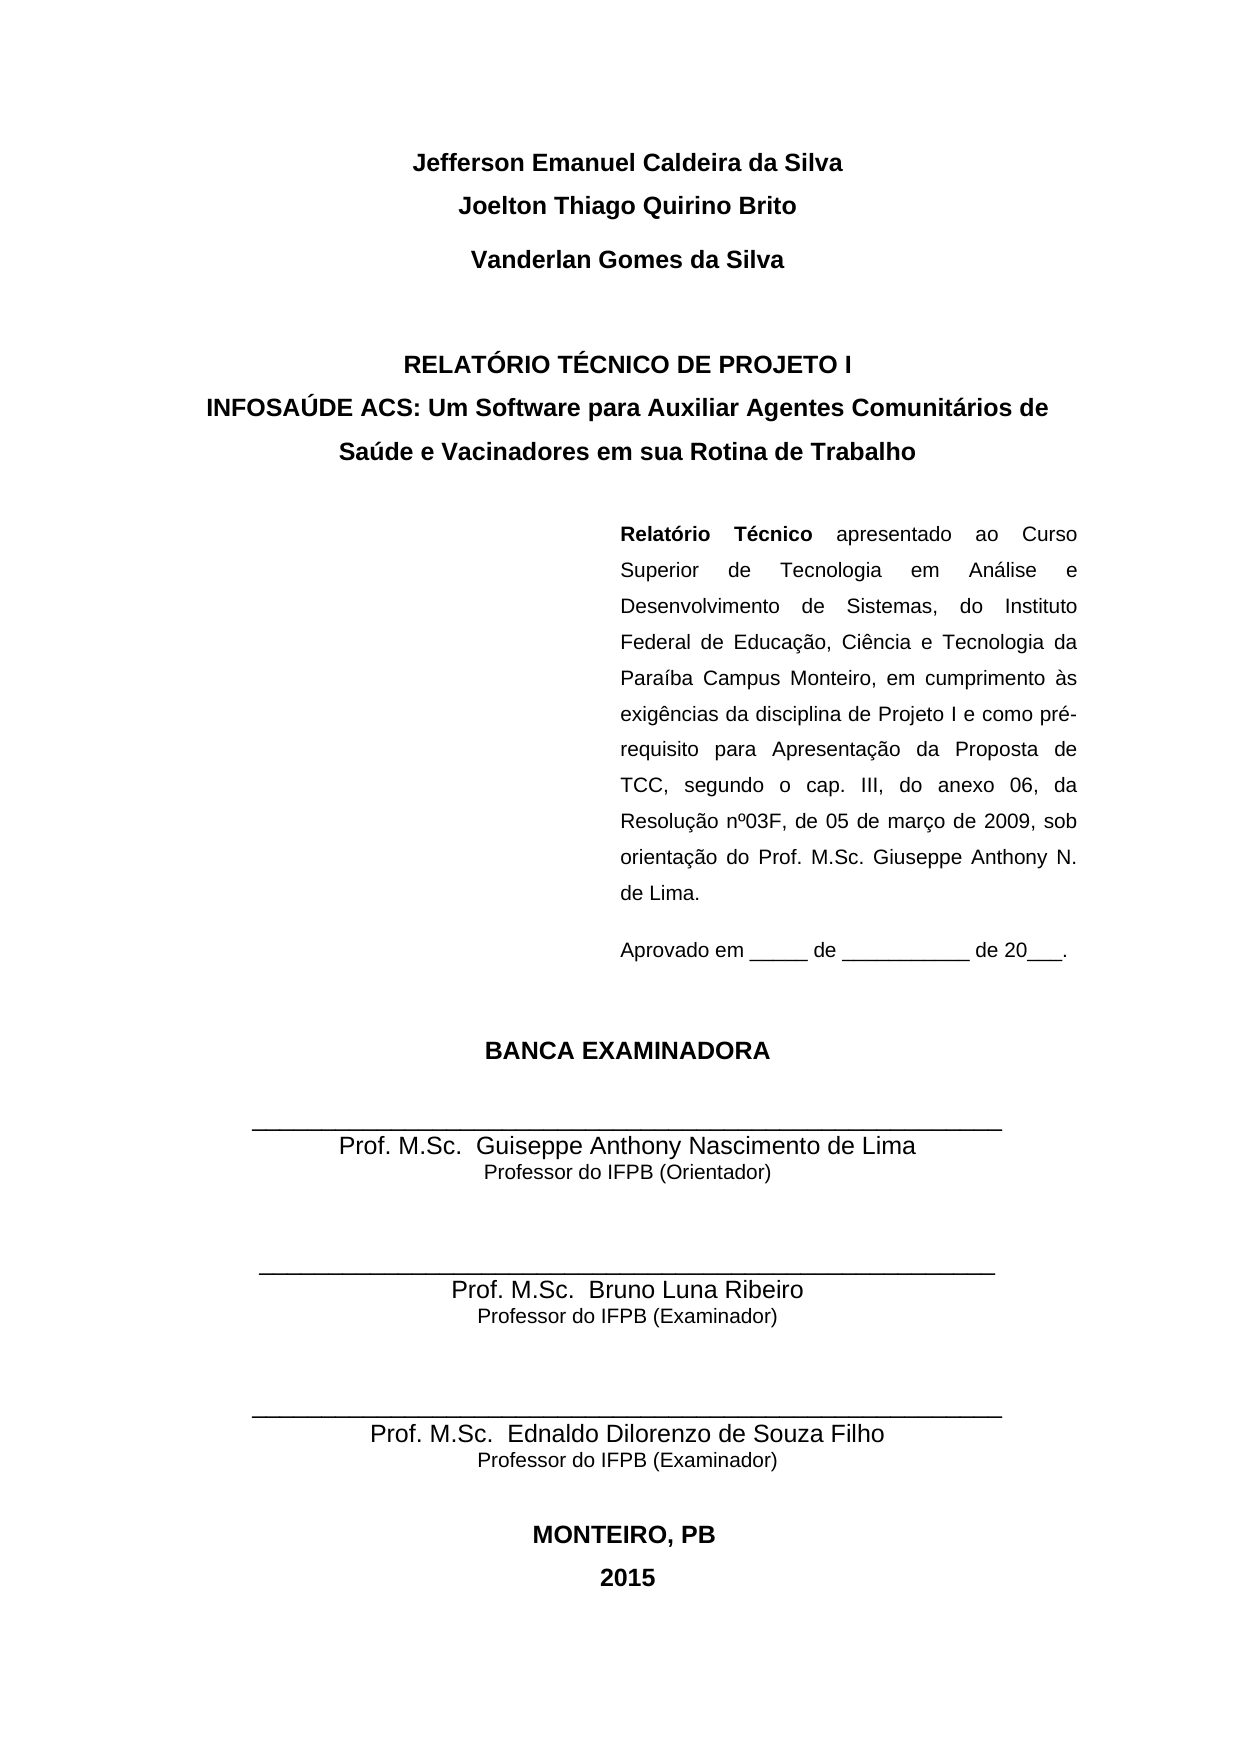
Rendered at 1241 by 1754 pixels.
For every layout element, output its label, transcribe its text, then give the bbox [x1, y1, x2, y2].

text Joelton Thiago Quirino Brito [177, 191, 1078, 219]
text RELATÓRIO TÉCNICO DE PROJETO I [177, 350, 1078, 379]
text ______________________________________________________ [177, 1390, 1078, 1419]
text Professor do IFPB (Examinador) [177, 1304, 1078, 1328]
text INFOSAÚDE ACS: Um Software para Auxiliar Agentes Comunitários de Saúde e Vacinadores em sua Rotina de Trabalho [177, 393, 1078, 465]
text BANCA EXAMINADORA [177, 1036, 1078, 1065]
text Aprovado em _____ de ___________ de 20___. [620, 938, 1078, 962]
text Relatório Técnico apresentado ao Curso Superior de Tecnologia em Análise e Desenvolvimento de Sistemas, do Instituto Federal de Educação, Ciência e Tecnologia da Paraíba Campus Monteiro, em cumprimento às exigências da disciplina de Projeto I e como pré-requisito para Apresentação da Proposta de TCC, segundo o cap. III, do anexo 06, da Resolução nº03F, de 05 de março de 2009, sob orientação do Prof. M.Sc. Giuseppe Anthony N. de Lima. [620, 522, 1078, 905]
text 2015 [177, 1563, 1078, 1592]
text Prof. M.Sc. Bruno Luna Ribeiro [177, 1275, 1078, 1304]
text Jefferson Emanuel Caldeira da Silva [177, 148, 1078, 176]
text MONTEIRO, PB [177, 1520, 1078, 1548]
text Professor do IFPB (Orientador) [177, 1160, 1078, 1184]
text Prof. M.Sc. Ednaldo Dilorenzo de Souza Filho [177, 1419, 1078, 1448]
text Prof. M.Sc. Guiseppe Anthony Nascimento de Lima [177, 1131, 1078, 1160]
text _____________________________________________________ [177, 1246, 1078, 1275]
text Professor do IFPB (Examinador) [177, 1448, 1078, 1472]
text Vanderlan Gomes da Silva [177, 245, 1078, 273]
text ______________________________________________________ [177, 1102, 1078, 1131]
